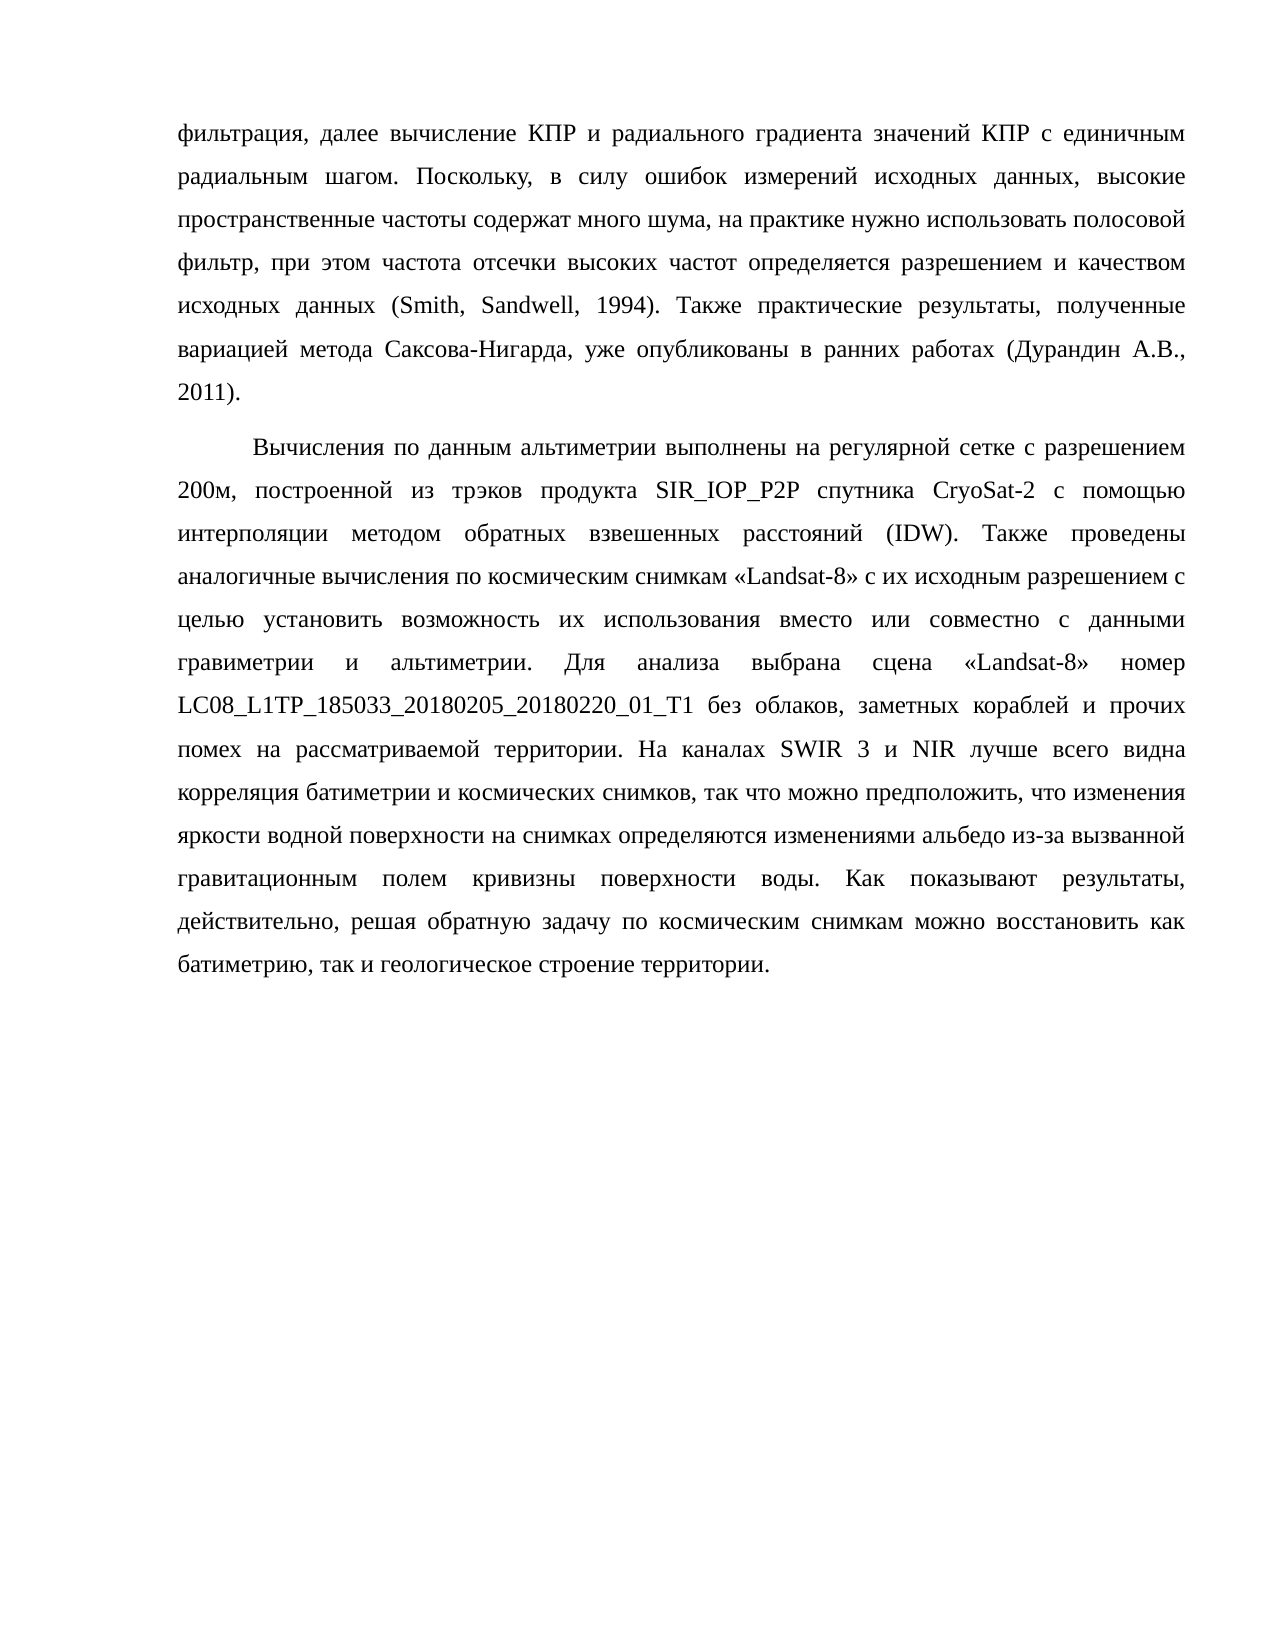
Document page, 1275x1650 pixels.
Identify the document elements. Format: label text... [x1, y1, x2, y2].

text фильтрация, далее вычисление КПР и радиального градиента значений КПР с единичным радиальным шагом. Поскольку, в силу ошибок измерений исходных данных, высокие пространственные частоты содержат много шума, на практике нужно использовать полосовой фильтр, при этом частота отсечки высоких частот определяется разрешением и качеством исходных данных (Smith, Sandwell, 1994). Также практические результаты, полученные вариацией метода Саксова-Нигарда, уже опубликованы в ранних работах (Дурандин А.В., 2011). [177, 118, 1186, 406]
text Вычисления по данным альтиметрии выполнены на регулярной сетке с разрешением 200м, построенной из трэков продукта SIR_IOP_P2P спутника CryoSat-2 с помощью интерполяции методом обратных взвешенных расстояний (IDW). Также проведены аналогичные вычисления по космическим снимкам «Landsat-8» с их исходным разрешением с целью установить возможность их использования вместо или совместно с данными гравиметрии и альтиметрии. Для анализа выбрана сцена «Landsat-8» номер LC08_L1TP_185033_20180205_20180220_01_T1 без облаков, заметных кораблей и прочих помех на рассматриваемой территории. На каналах SWIR 3 и NIR лучше всего видна корреляция батиметрии и космических снимков, так что можно предположить, что изменения яркости водной поверхности на снимках определяются изменениями альбедо из-за вызванной гравитационным полем кривизны поверхности воды. Как показывают результаты, действительно, решая обратную задачу по космическим снимкам можно восстановить как батиметрию, так и геологическое строение территории. [177, 432, 1186, 978]
